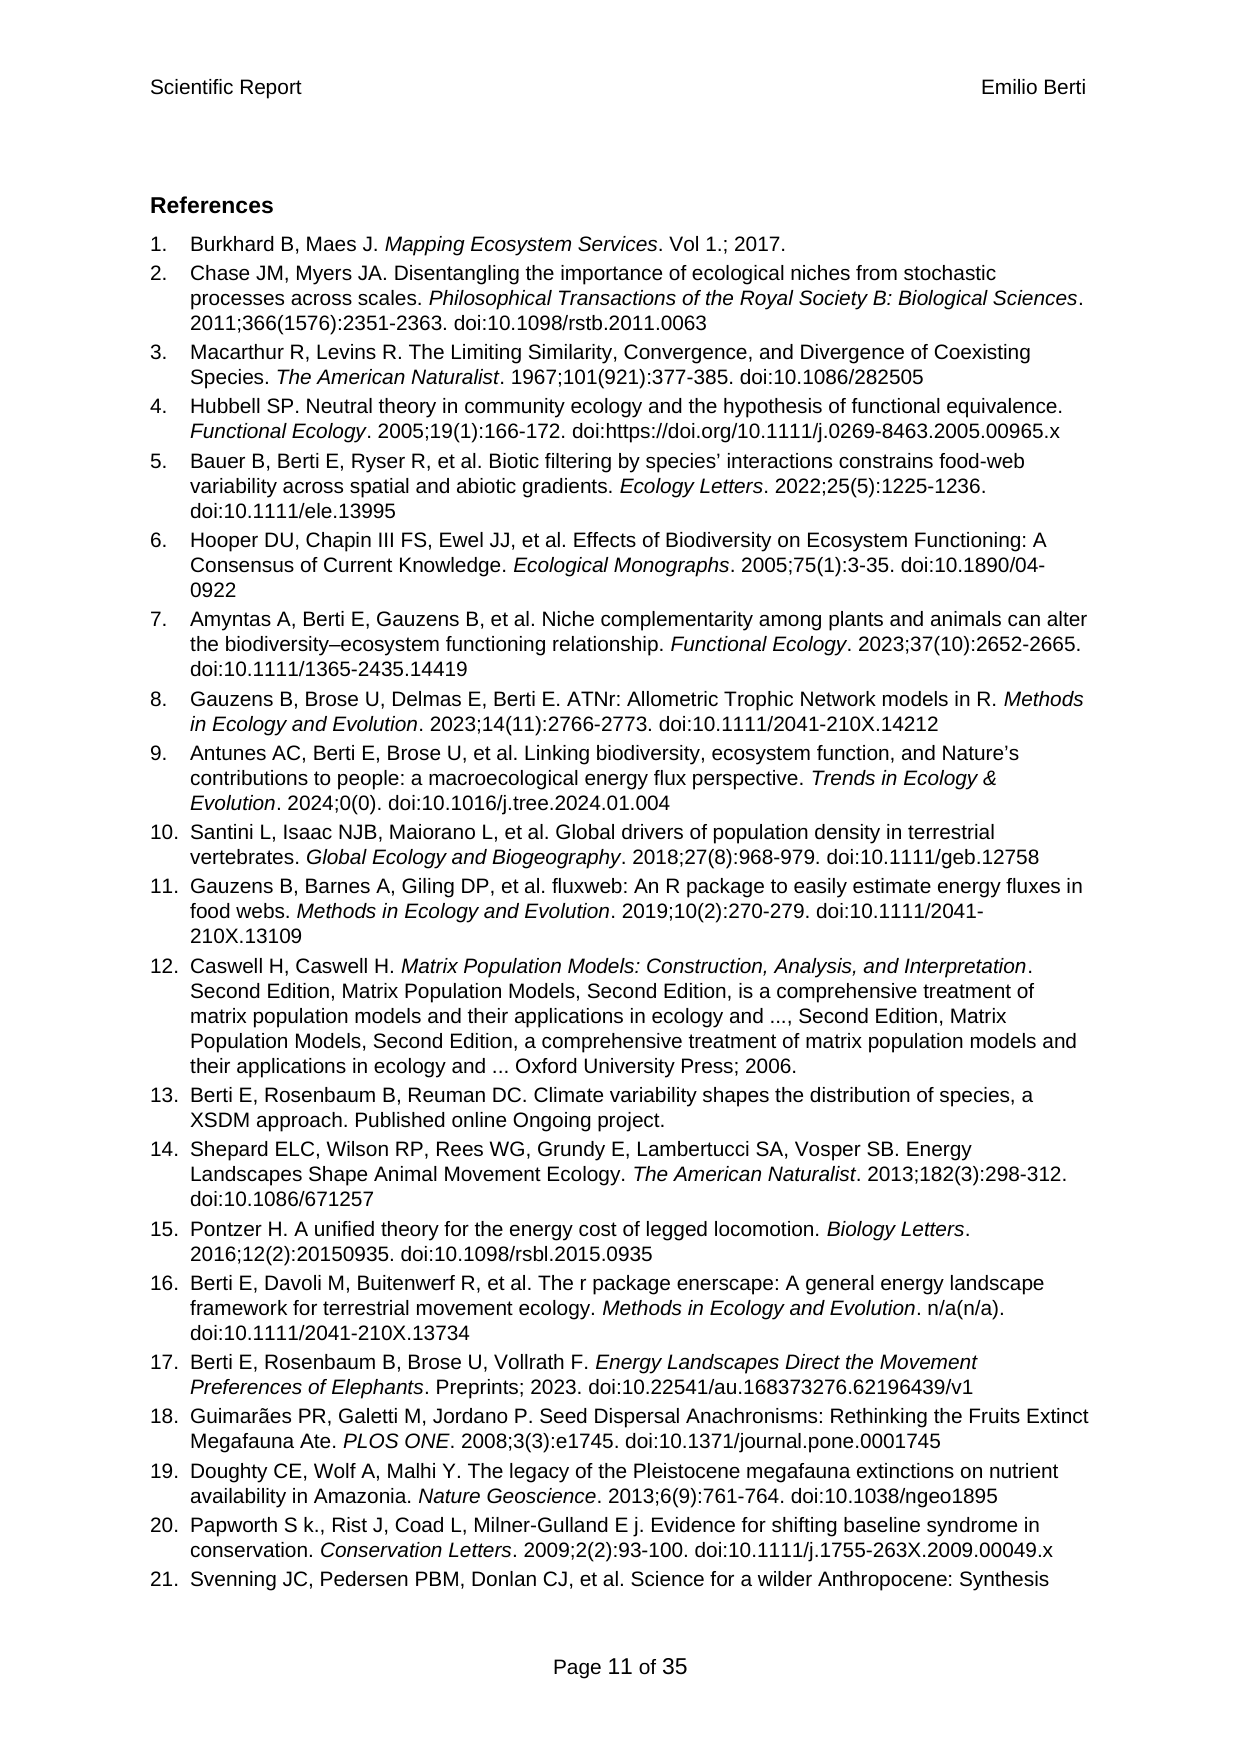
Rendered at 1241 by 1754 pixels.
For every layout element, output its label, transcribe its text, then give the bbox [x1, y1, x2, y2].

text 10. Santini L, Isaac NJB, Maiorano L, et al. Global drivers of population density in terrestrial vertebrates. Global Ecology and Biogeography. 2018;27(8):968-979. doi:10.1111/geb.12758 [150, 819, 1090, 869]
text 19. Doughty CE, Wolf A, Malhi Y. The legacy of the Pleistocene megafauna extinctions on nutrient availability in Amazonia. Nature Geoscience. 2013;6(9):761-764. doi:10.1038/ngeo1895 [150, 1457, 1090, 1507]
text 8. Gauzens B, Brose U, Delmas E, Berti E. ATNr: Allometric Trophic Network models in R. Methods in Ecology and Evolution. 2023;14(11):2766-2773. doi:10.1111/2041-210X.14212 [150, 685, 1090, 735]
text 5. Bauer B, Berti E, Ryser R, et al. Biotic filtering by species’ interactions constrains food-web variability across spatial and abiotic gradients. Ecology Letters. 2022;25(5):1225-1236. doi:10.1111/ele.13995 [150, 448, 1090, 523]
subtitle References [150, 192, 1090, 218]
text 2. Chase JM, Myers JA. Disentangling the importance of ecological niches from stochastic processes across scales. Philosophical Transactions of the Royal Society B: Biological Sciences. 2011;366(1576):2351-2363. doi:10.1098/rstb.2011.0063 [150, 260, 1090, 335]
text 21. Svenning JC, Pedersen PBM, Donlan CJ, et al. Science for a wilder Anthropocene: Synthesis [150, 1566, 1090, 1591]
text 12. Caswell H, Caswell H. Matrix Population Models: Construction, Analysis, and Interpretation. Second Edition, Matrix Population Models, Second Edition, is a comprehensive treatment of matrix population models and their applications in ecology and ..., Second Edition, Matrix Population Models, Second Edition, a comprehensive treatment of matrix population models and their applications in ecology and ... Oxford University Press; 2006. [150, 952, 1090, 1077]
text 1. Burkhard B, Maes J. Mapping Ecosystem Services. Vol 1.; 2017. [150, 231, 1090, 256]
text 17. Berti E, Rosenbaum B, Brose U, Vollrath F. Energy Landscapes Direct the Movement Preferences of Elephants. Preprints; 2023. doi:10.22541/au.168373276.62196439/v1 [150, 1349, 1090, 1399]
text 7. Amyntas A, Berti E, Gauzens B, et al. Niche complementarity among plants and animals can alter the biodiversity–ecosystem functioning relationship. Functional Ecology. 2023;37(10):2652-2665. doi:10.1111/1365-2435.14419 [150, 606, 1090, 681]
text 4. Hubbell SP. Neutral theory in community ecology and the hypothesis of functional equivalence. Functional Ecology. 2005;19(1):166-172. doi:https://doi.org/10.1111/j.0269-8463.2005.00965.x [150, 393, 1090, 443]
text 3. Macarthur R, Levins R. The Limiting Similarity, Convergence, and Divergence of Coexisting Species. The American Naturalist. 1967;101(921):377-385. doi:10.1086/282505 [150, 339, 1090, 389]
text 11. Gauzens B, Barnes A, Giling DP, et al. fluxweb: An R package to easily estimate energy fluxes in food webs. Methods in Ecology and Evolution. 2019;10(2):270-279. doi:10.1111/2041-210X.13109 [150, 873, 1090, 948]
text 18. Guimarães PR, Galetti M, Jordano P. Seed Dispersal Anachronisms: Rethinking the Fruits Extinct Megafauna Ate. PLOS ONE. 2008;3(3):e1745. doi:10.1371/journal.pone.0001745 [150, 1403, 1090, 1453]
text 16. Berti E, Davoli M, Buitenwerf R, et al. The r package enerscape: A general energy landscape framework for terrestrial movement ecology. Methods in Ecology and Evolution. n/a(n/a). doi:10.1111/2041-210X.13734 [150, 1269, 1090, 1344]
text 14. Shepard ELC, Wilson RP, Rees WG, Grundy E, Lambertucci SA, Vosper SB. Energy Landscapes Shape Animal Movement Ecology. The American Naturalist. 2013;182(3):298-312. doi:10.1086/671257 [150, 1136, 1090, 1211]
text 20. Papworth S k., Rist J, Coad L, Milner-Gulland E j. Evidence for shifting baseline syndrome in conservation. Conservation Letters. 2009;2(2):93-100. doi:10.1111/j.1755-263X.2009.00049.x [150, 1512, 1090, 1562]
text 6. Hooper DU, Chapin III FS, Ewel JJ, et al. Effects of Biodiversity on Ecosystem Functioning: A Consensus of Current Knowledge. Ecological Monographs. 2005;75(1):3-35. doi:10.1890/04-0922 [150, 527, 1090, 602]
text 13. Berti E, Rosenbaum B, Reuman DC. Climate variability shapes the distribution of species, a XSDM approach. Published online Ongoing project. [150, 1082, 1090, 1132]
text 9. Antunes AC, Berti E, Brose U, et al. Linking biodiversity, ecosystem function, and Nature’s contributions to people: a macroecological energy flux perspective. Trends in Ecology & Evolution. 2024;0(0). doi:10.1016/j.tree.2024.01.004 [150, 740, 1090, 815]
text 15. Pontzer H. A unified theory for the energy cost of legged locomotion. Biology Letters. 2016;12(2):20150935. doi:10.1098/rsbl.2015.0935 [150, 1215, 1090, 1265]
